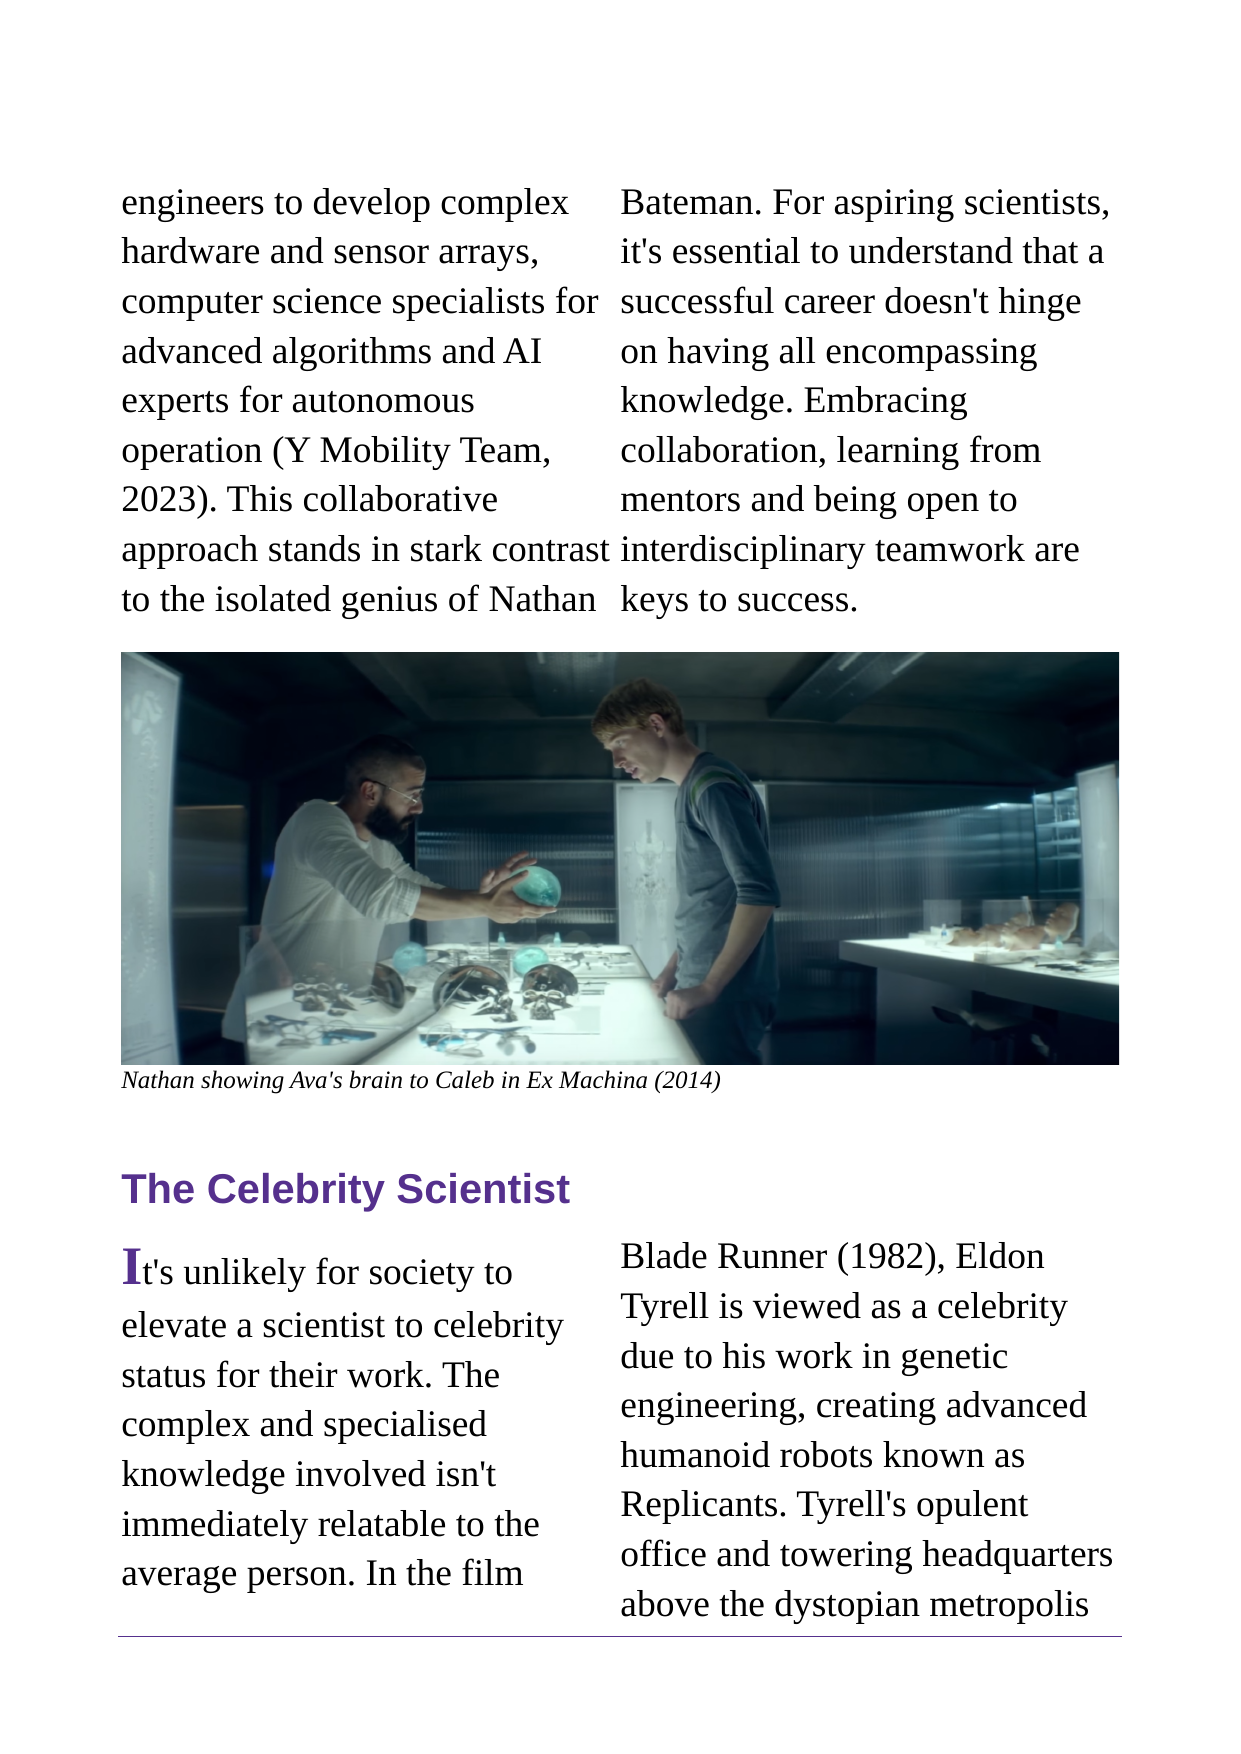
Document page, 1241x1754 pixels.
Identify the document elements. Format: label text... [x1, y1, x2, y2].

text In the film Ex Machina (2014), Nathan Bateman is portrayed as a reclusive scientist who is able to create an advanced artificial intelligence (AI) known as Ava. Sweeping shots of his huge estate showcasing mountains, waterfalls and glaciers that can only be reached by helicopter hammer home how isolated he is. The significance of his achievements is made clear when he expresses to Caleb that Ava is "The greatest scientific event in the history of man". Ava's brain is described as a revolution of material science "Away from circuitry; able to arrange and rearrange at the molecular level". In the real world, to create even the most rudimentary artificial brain requires extensive knowledge in electrical engineering, neuroscience and bioengineering (Chu, J., 2020). This exemplifies the unrealistic level of knowledge Nathan must have. Inspecting the development of self driving cars demonstrates the extensive collaboration required in making cutting edge technological advancements. Like Ava, they require electrical engineers to develop complex hardware and sensor arrays, computer science specialists for advanced algorithms and AI experts for autonomous operation (Y Mobility Team, 2023). This collaborative approach stands in stark contrast to the isolated genius of Nathan Bateman. For aspiring scientists, it's essential to understand that a successful career doesn't hinge on having all encompassing knowledge. Embracing collaboration, learning from mentors and being open to interdisciplinary teamwork are keys to success. [121, 179, 1119, 619]
picture [121, 652, 1120, 1065]
text It's unlikely for society to elevate a scientist to celebrity status for their work. The complex and specialised knowledge involved isn't immediately relatable to the average person. In the film Blade Runner (1982), Eldon Tyrell is viewed as a celebrity due to his work in genetic engineering, creating advanced humanoid robots known as Replicants. Tyrell's opulent office and towering headquarters above the dystopian metropolis serve to demonstrate the immense societal significance of his scientific achievements. The influence of his work extends beyond the laboratory, causing a paradigm shift in the way society interacts with technology. His title of the "god father of bioengineering" is further evidence of how he is revered. In the real world, it's most likely that the extent of a scientists acclaim will be limited to within their respective fields. Considering one of the inventors of the transistor, William Shockley, this can be seen. The transistor revolutionised the field of electronics, having far reaching implications for telecommunications and computing (Amonett, N., 2022). Despite being a pivotal figure in its development, Shockley did not achieve the level of household name (de la Plaza, I. M., 2018). [121, 1234, 1119, 1624]
text Nathan showing Ava's brain to Caleb in Ex Machina (2014) [121, 1065, 1119, 1094]
text The Celebrity Scientist [121, 1164, 1119, 1212]
